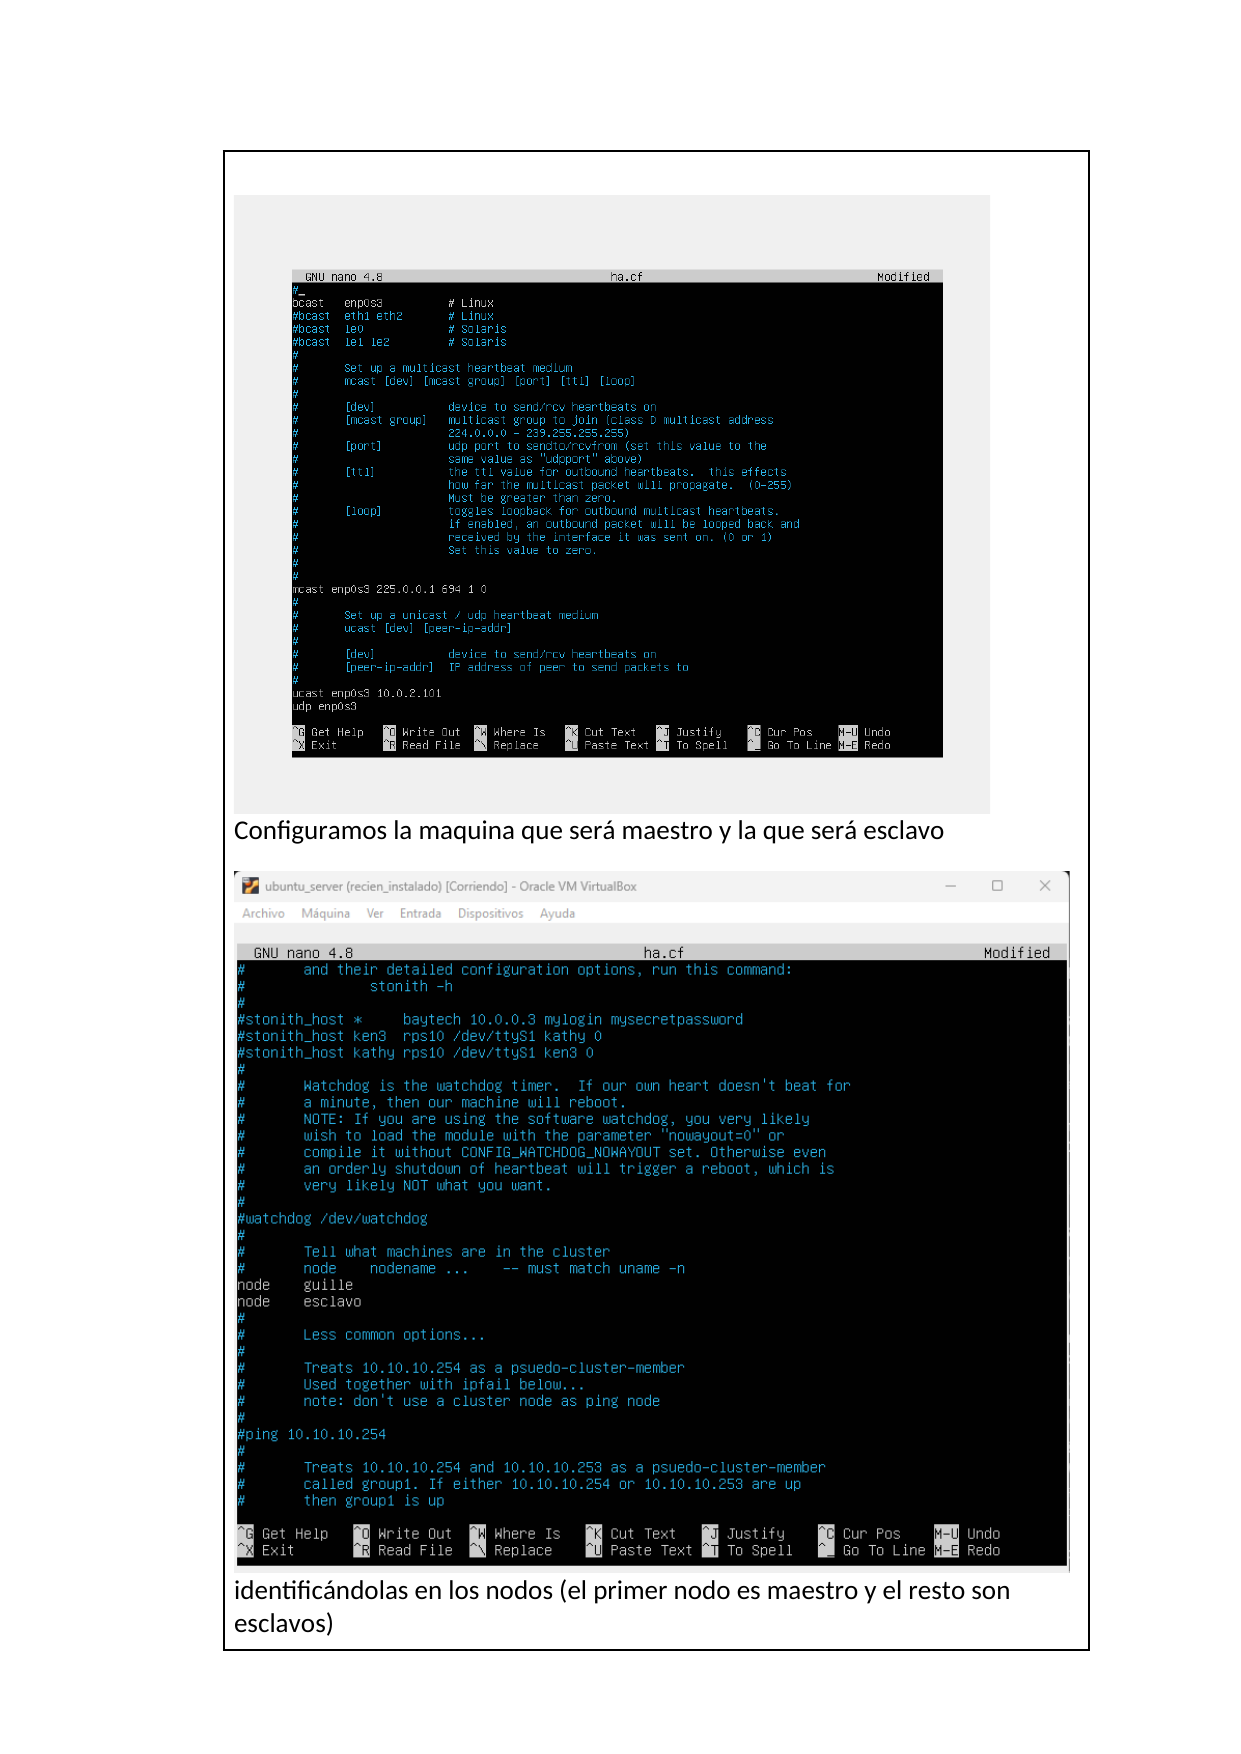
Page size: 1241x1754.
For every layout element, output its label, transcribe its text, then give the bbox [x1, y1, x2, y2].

picture [233, 195, 991, 814]
table_cell Hemos instalado heartbeat y unzip para descomprimir archivos Dentro del archivo de configuración modificamos Configuramos la maquina que será maestro y la que será esclavo identificándolas en los nodos (el primer nodo es maestro y el resto son esclavos) CONFIGURAMOS DE LA MISMA FORMA EL ESCLAVO (LOS NODOS EN EL MISMO ORDEN Y LO UNICO DISTINTO ES LA IP DEL SERVIDOR EN UNICAST) configuramos el archivo authkeys en el maestro EL ESCLAVO ES IGUAL En el esclavo igual Funcionan los servicios: [225, 152, 1088, 1649]
picture [234, 871, 1070, 1573]
